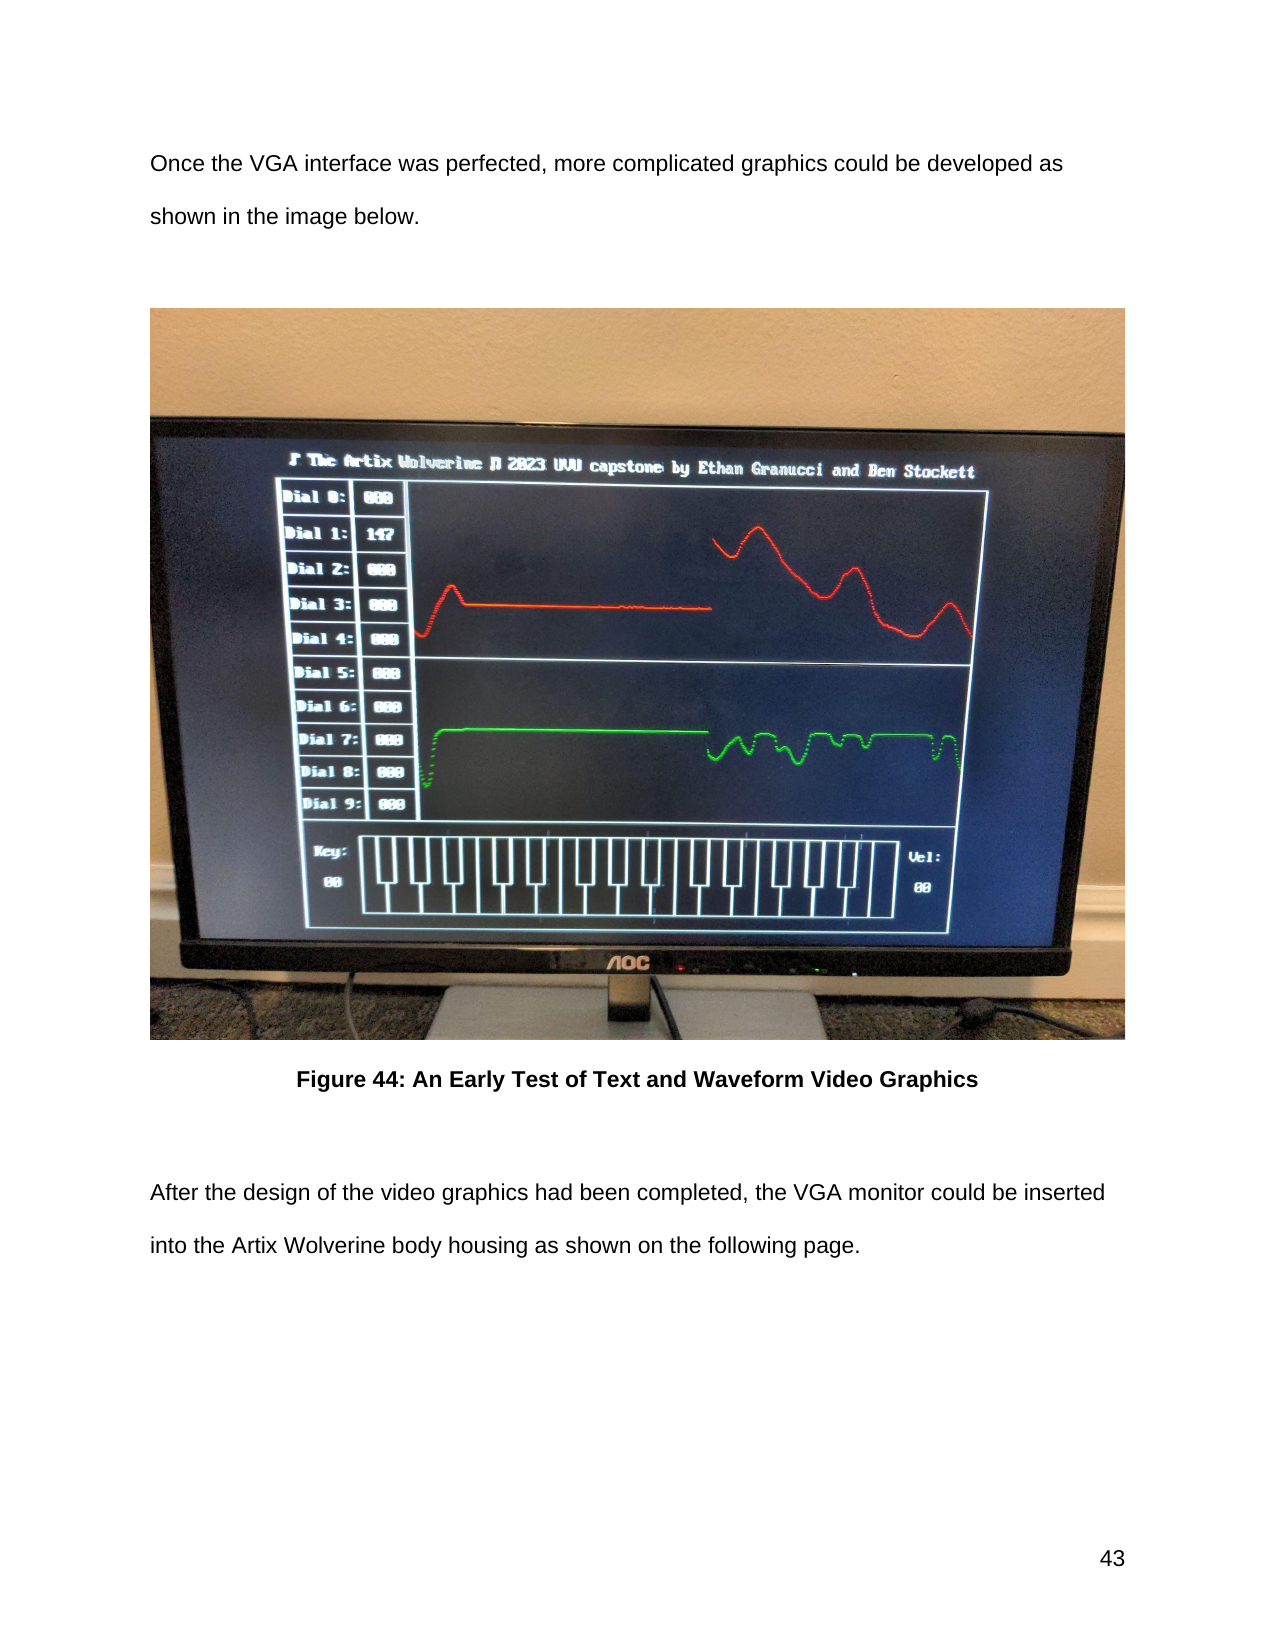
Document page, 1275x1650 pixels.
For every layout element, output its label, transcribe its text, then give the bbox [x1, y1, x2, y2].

text Once the VGA interface was perfected, more complicated graphics could be developed as shown in the image below. [150, 150, 1125, 229]
picture [150, 308, 1125, 1040]
text After the design of the video graphics had been completed, the VGA monitor could be inserted into the Artix Wolverine body housing as shown on the following page. [150, 1179, 1125, 1258]
text Figure 44: An Early Test of Text and Waveform Video Graphics [150, 1066, 1125, 1092]
